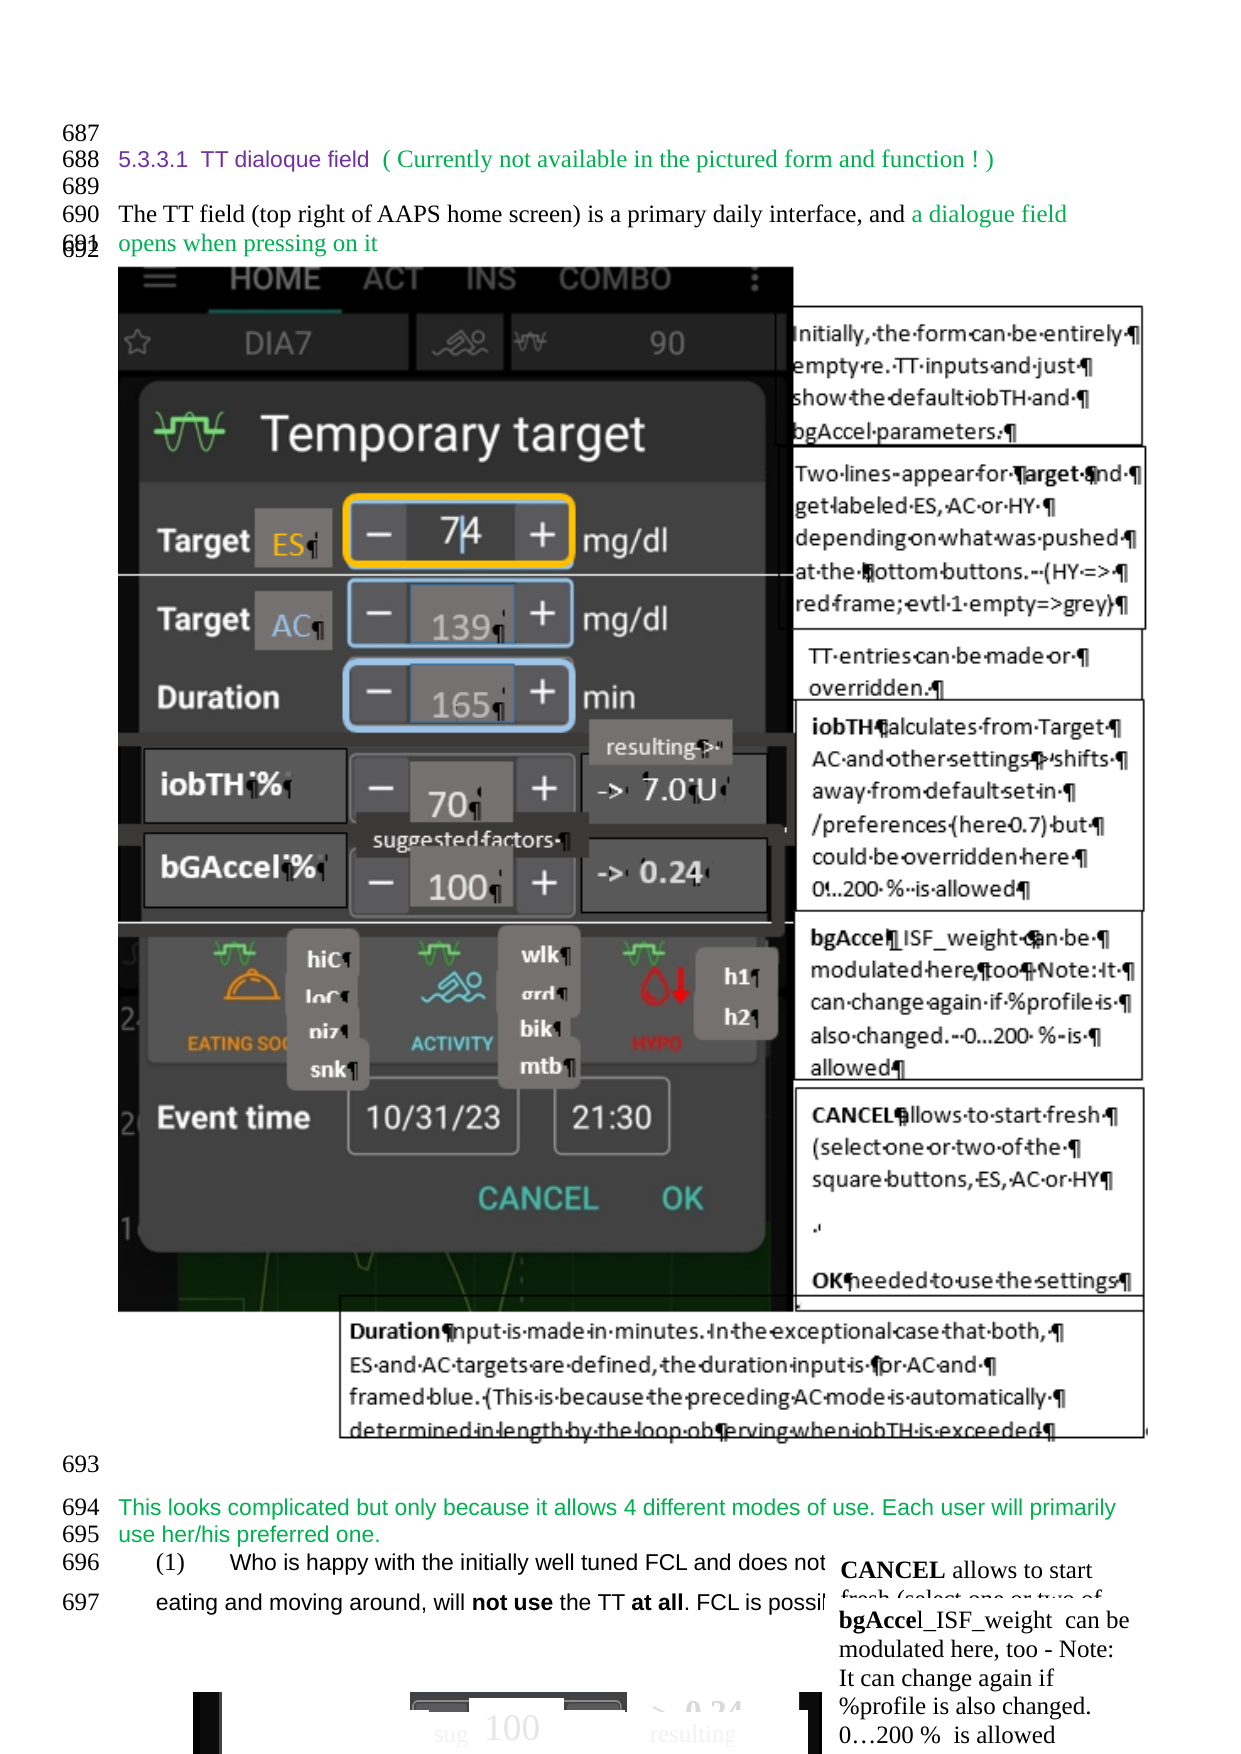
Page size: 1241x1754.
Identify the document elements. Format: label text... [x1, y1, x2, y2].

text resulting-> [649, 1719, 734, 1746]
text snk [372, 1718, 414, 1746]
text 5.3.3.1 TT dialoque field ( Currently not available in the pictured form and function ! ) [118, 144, 1122, 173]
text The TT field (top right of AAPS home screen) is a primary daily interface, and a dialogue field opens when pressing on it [118, 199, 1122, 257]
text 100 [484, 1705, 549, 1746]
text suggested factors [434, 1719, 469, 1746]
text CANCEL allows to start fresh (select one or two of the square buttons, ES, AC or HY [840, 1555, 1132, 1598]
text This looks complicated but only because it allows 4 different modes of use. Each user will primarily use her/his preferred one. [118, 1494, 1122, 1547]
text mtb [568, 1718, 610, 1746]
text -> 0.24 [642, 1693, 784, 1712]
text h2 [749, 1718, 793, 1746]
text bGAccel % [237, 1693, 395, 1746]
text bgAccel_ISF_weight can be modulated here, too - Note: It can change again if %profile is also changed. 0…200 % is allowed [839, 1605, 1131, 1746]
text This looks complicated but only because it allows 4 different modes of use. Each user will primarily use her/his preferred one. [178, 1548, 1147, 1754]
list Who is happy with the initially well tuned FCL and does not have huge variations in daily eating and moving around, will not use the TT at all. FCL is possible without an intervention via the TT button in your cockpit. Actually 4 of 8 modes (GGG …YYY permutations, list see section 5.4.1) are not making use of TT. [156, 1547, 1122, 1615]
